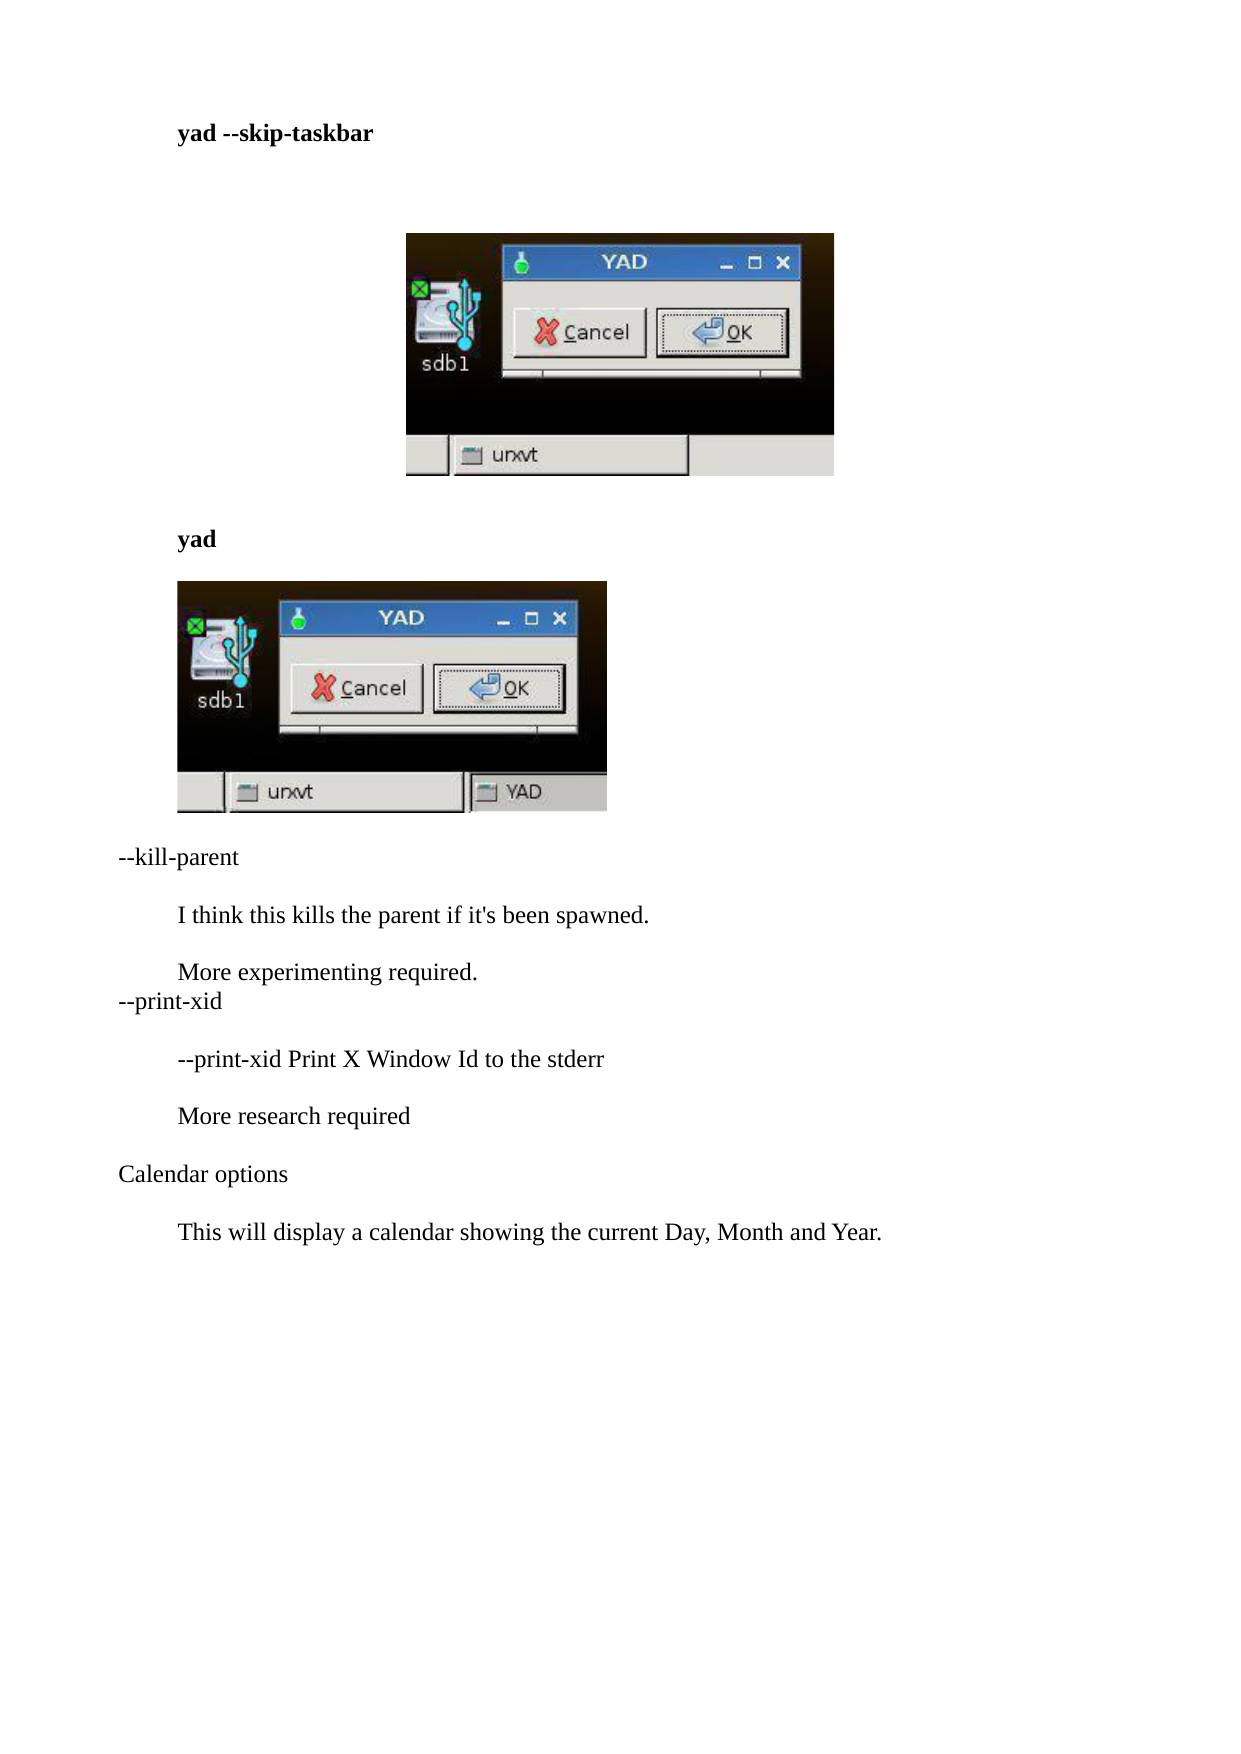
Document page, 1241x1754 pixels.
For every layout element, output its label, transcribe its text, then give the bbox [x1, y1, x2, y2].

subtitle --print-xid [118, 986, 1122, 1015]
picture [406, 233, 835, 476]
subtitle --kill-parent [118, 842, 1122, 871]
list yad --skip-taskbar [177, 118, 1122, 204]
picture [177, 581, 607, 813]
list --print-xid Print X Window Id to the stderr More research required [177, 1015, 1122, 1130]
list yad [177, 524, 1122, 813]
list This will display a calendar showing the current Day, Month and Year. [177, 1188, 1122, 1303]
subtitle Calendar options [118, 1159, 1122, 1188]
list I think this kills the parent if it's been spawned. More experimenting required. [177, 871, 1122, 986]
